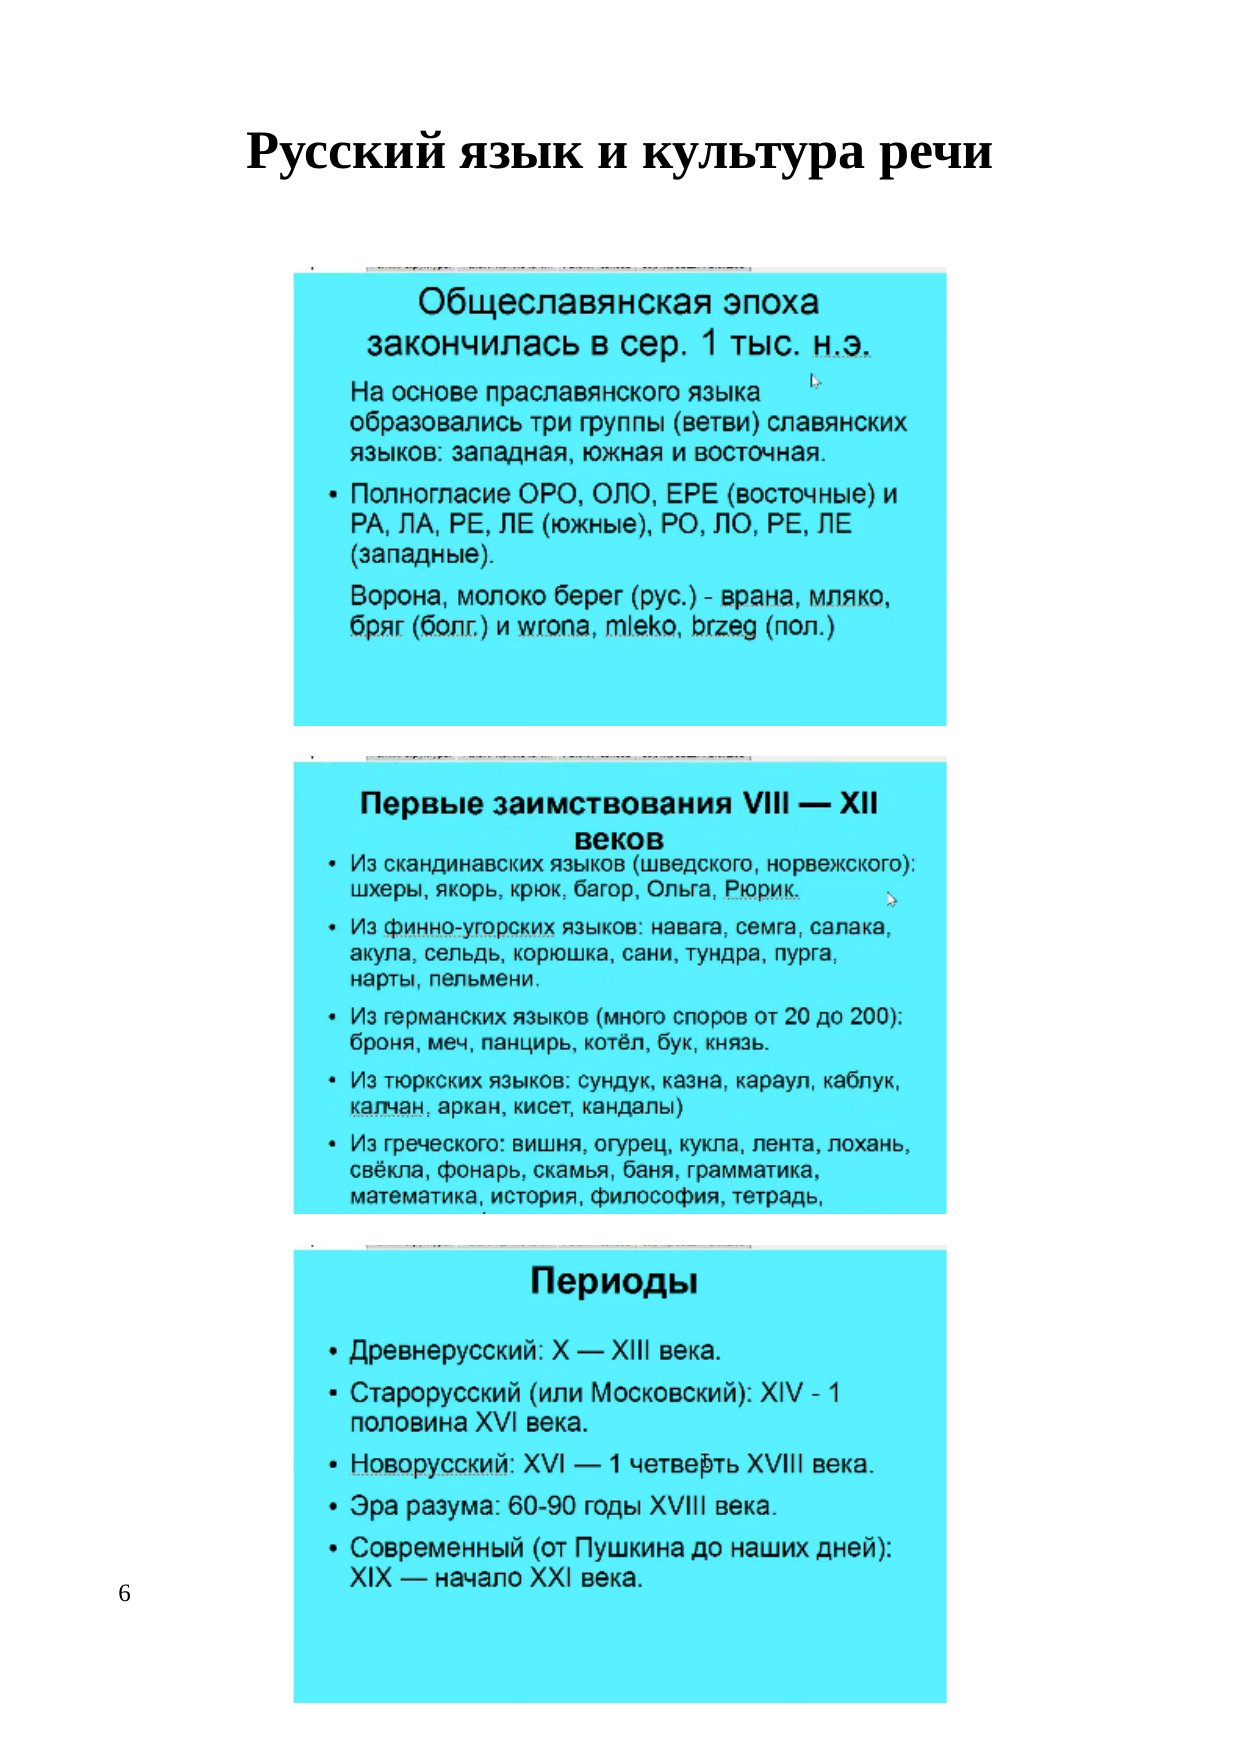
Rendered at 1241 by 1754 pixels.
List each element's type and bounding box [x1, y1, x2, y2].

picture [293, 1245, 947, 1703]
picture [293, 756, 947, 1214]
picture [293, 267, 947, 726]
